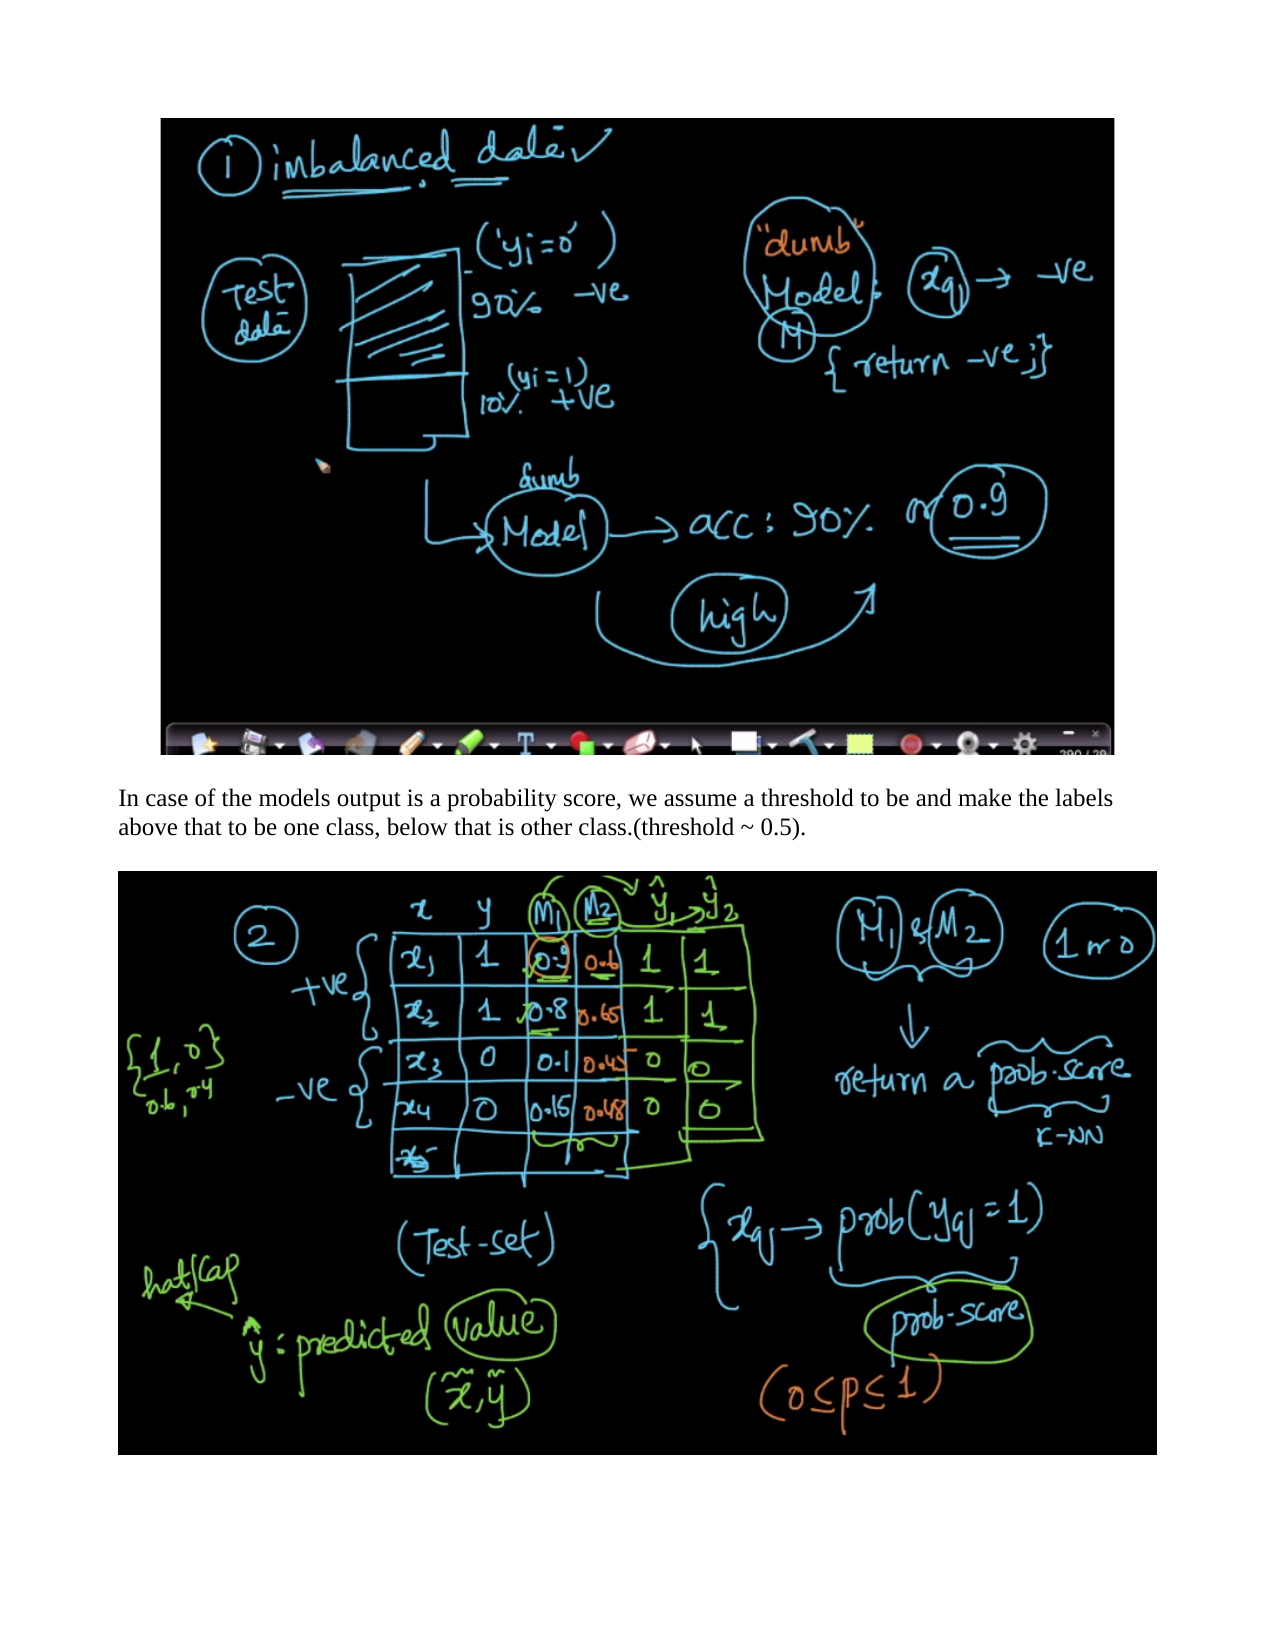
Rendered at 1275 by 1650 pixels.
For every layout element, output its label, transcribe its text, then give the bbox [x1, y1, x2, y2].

picture [160, 118, 1115, 755]
picture [118, 871, 1157, 1455]
text In case of the models output is a probability score, we assume a threshold to be and make the labels above that to be one class, below that is other class.(threshold ~ 0.5). [118, 783, 1157, 841]
